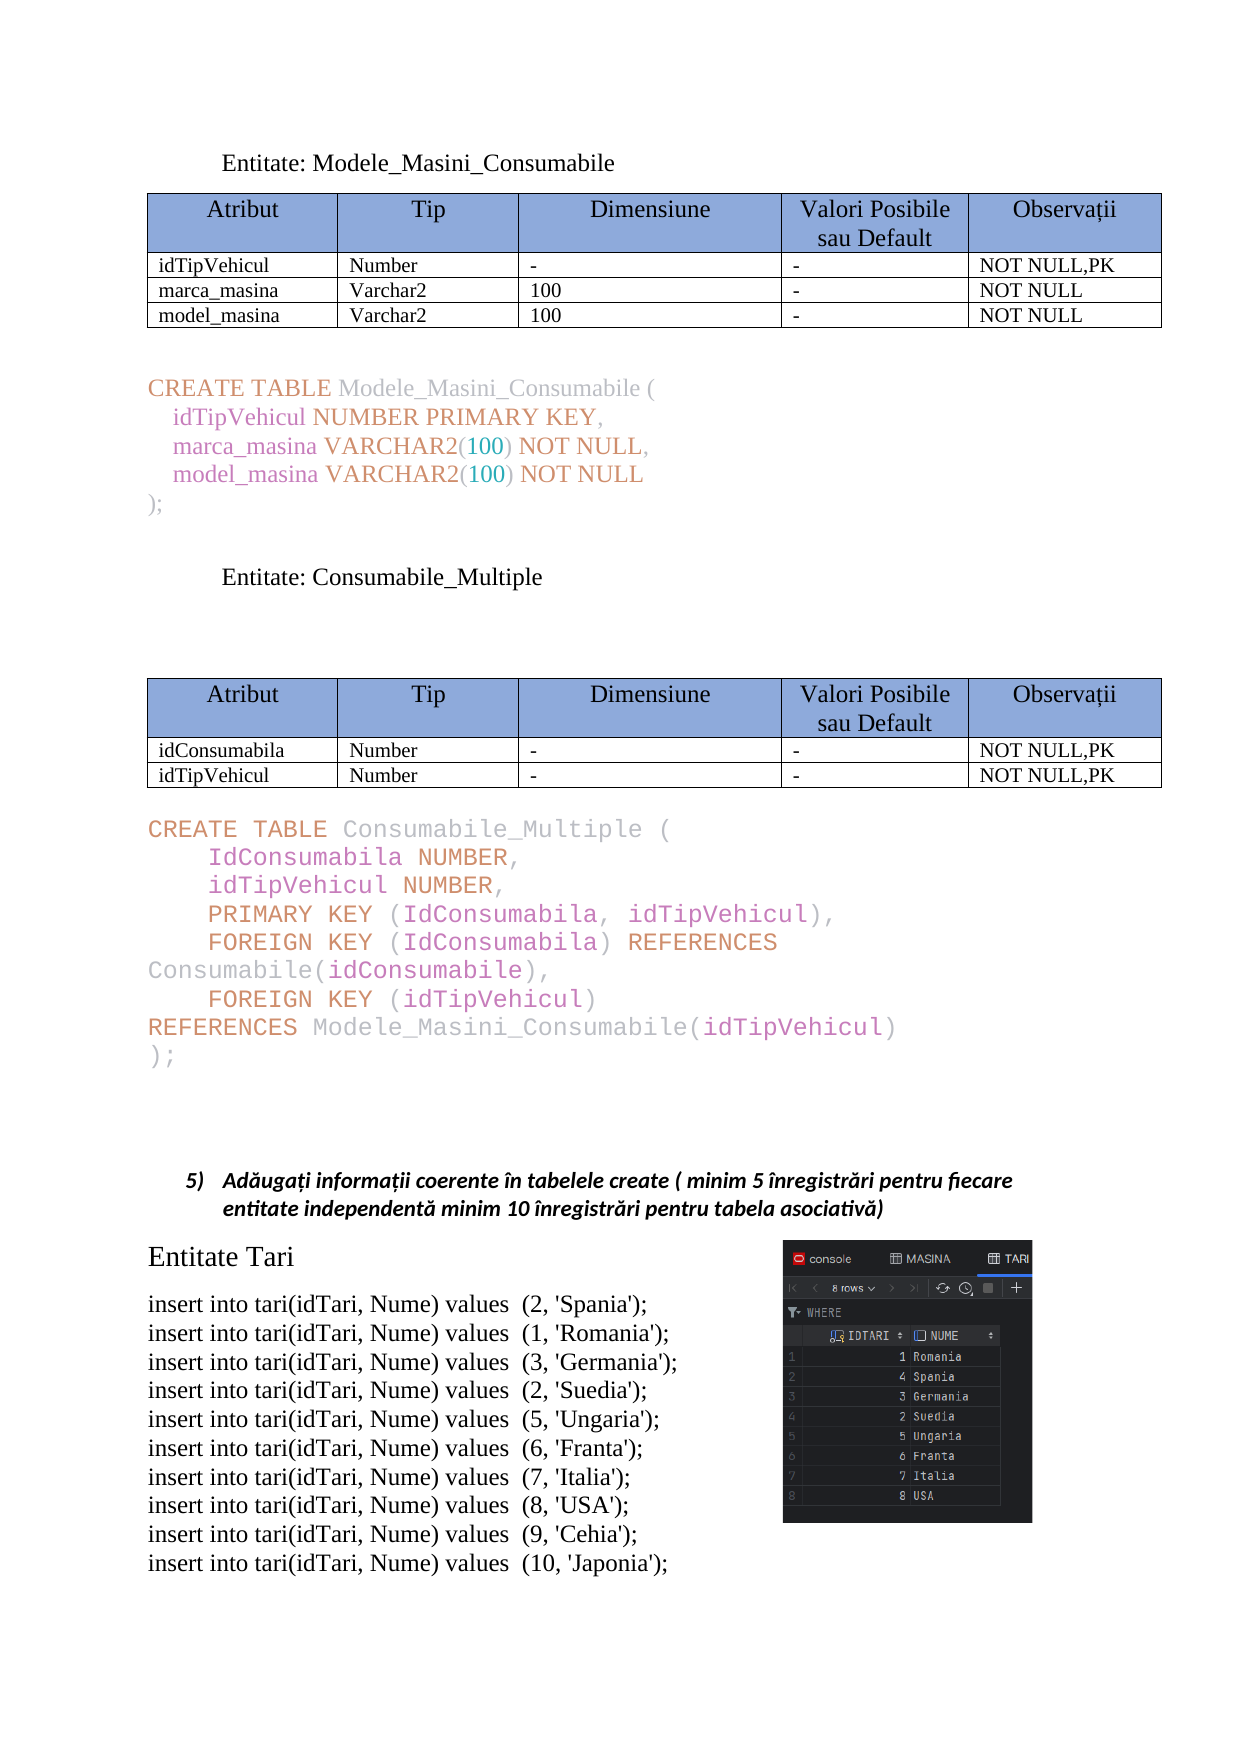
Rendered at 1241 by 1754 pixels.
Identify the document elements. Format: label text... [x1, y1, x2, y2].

text insert into tari(idTari, Nume) values (2, 'Spania'); insert into tari(idTari, Nume) values (1, 'Romania'); insert into tari(idTari, Nume) values (3, 'Germania'); insert into tari(idTari, Nume) values (2, 'Suedia'); insert into tari(idTari, Nume) values (5, 'Ungaria'); insert into tari(idTari, Nume) values (6, 'Franta'); insert into tari(idTari, Nume) values (7, 'Italia'); insert into tari(idTari, Nume) values (8, 'USA'); insert into tari(idTari, Nume) values (9, 'Cehia'); insert into tari(idTari, Nume) values (10, 'Japonia'); [148, 1289, 1093, 1577]
table_header Valori Posibile sau Default [782, 194, 968, 252]
table_header Tip [338, 679, 518, 737]
table_cell 100 [519, 278, 781, 302]
text Consumabile(idConsumabile), FOREIGN KEY (idTipVehicul) [148, 958, 1093, 1015]
table_cell NOT NULL,PK [969, 253, 1161, 277]
text Entitate: Consumabile_Multiple [148, 562, 1093, 591]
table_header Observații [969, 679, 1161, 737]
table_cell NOT NULL [969, 278, 1161, 302]
table_header Dimensiune [519, 679, 781, 737]
table_cell Varchar2 [338, 278, 518, 302]
text CREATE TABLE Modele_Masini_Consumabile ( idTipVehicul NUMBER PRIMARY KEY, marca_masina VARCHAR2(100) NOT NULL, model_masina VARCHAR2(100) NOT NULL ); [148, 373, 1093, 517]
list Adăugați informații coerente în tabelele create ( minim 5 înregistrări pentru fiecare entitate independentă minim 10 înregistrări pentru tabela asociativă) [185, 1166, 1093, 1222]
table_cell Varchar2 [338, 303, 518, 327]
table_cell Number [338, 738, 518, 762]
table_cell Number [338, 763, 518, 787]
table_cell model_masina [148, 303, 337, 327]
table_cell marca_masina [148, 278, 337, 302]
table_cell idConsumabila [148, 738, 337, 762]
table_cell NOT NULL,PK [969, 763, 1161, 787]
table_header Observații [969, 194, 1161, 252]
table_cell NOT NULL [969, 303, 1161, 327]
table_header Atribut [148, 194, 337, 252]
table_cell NOT NULL,PK [969, 738, 1161, 762]
table_cell - [782, 763, 968, 787]
table_header Atribut [148, 679, 337, 737]
table_cell - [519, 763, 781, 787]
table_cell idTipVehicul [148, 253, 337, 277]
text Entitate: Modele_Masini_Consumabile [148, 148, 1093, 176]
text CREATE TABLE Consumabile_Multiple ( IdConsumabila NUMBER, idTipVehicul NUMBER, PRIMARY KEY (IdConsumabila, idTipVehicul), FOREIGN KEY (IdConsumabila) REFERENCES [148, 816, 1093, 958]
table_cell 100 [519, 303, 781, 327]
table_header Dimensiune [519, 194, 781, 252]
table_cell - [519, 253, 781, 277]
table_cell - [782, 278, 968, 302]
table_cell - [782, 303, 968, 327]
text REFERENCES Modele_Masini_Consumabile(idTipVehicul) ); [148, 1015, 1093, 1071]
table_cell Number [338, 253, 518, 277]
text Entitate Tari [148, 1239, 1093, 1272]
table_cell - [519, 738, 781, 762]
table_cell - [782, 738, 968, 762]
table_cell - [782, 253, 968, 277]
table_header Valori Posibile sau Default [782, 679, 968, 737]
table_cell idTipVehicul [148, 763, 337, 787]
table_header Tip [338, 194, 518, 252]
